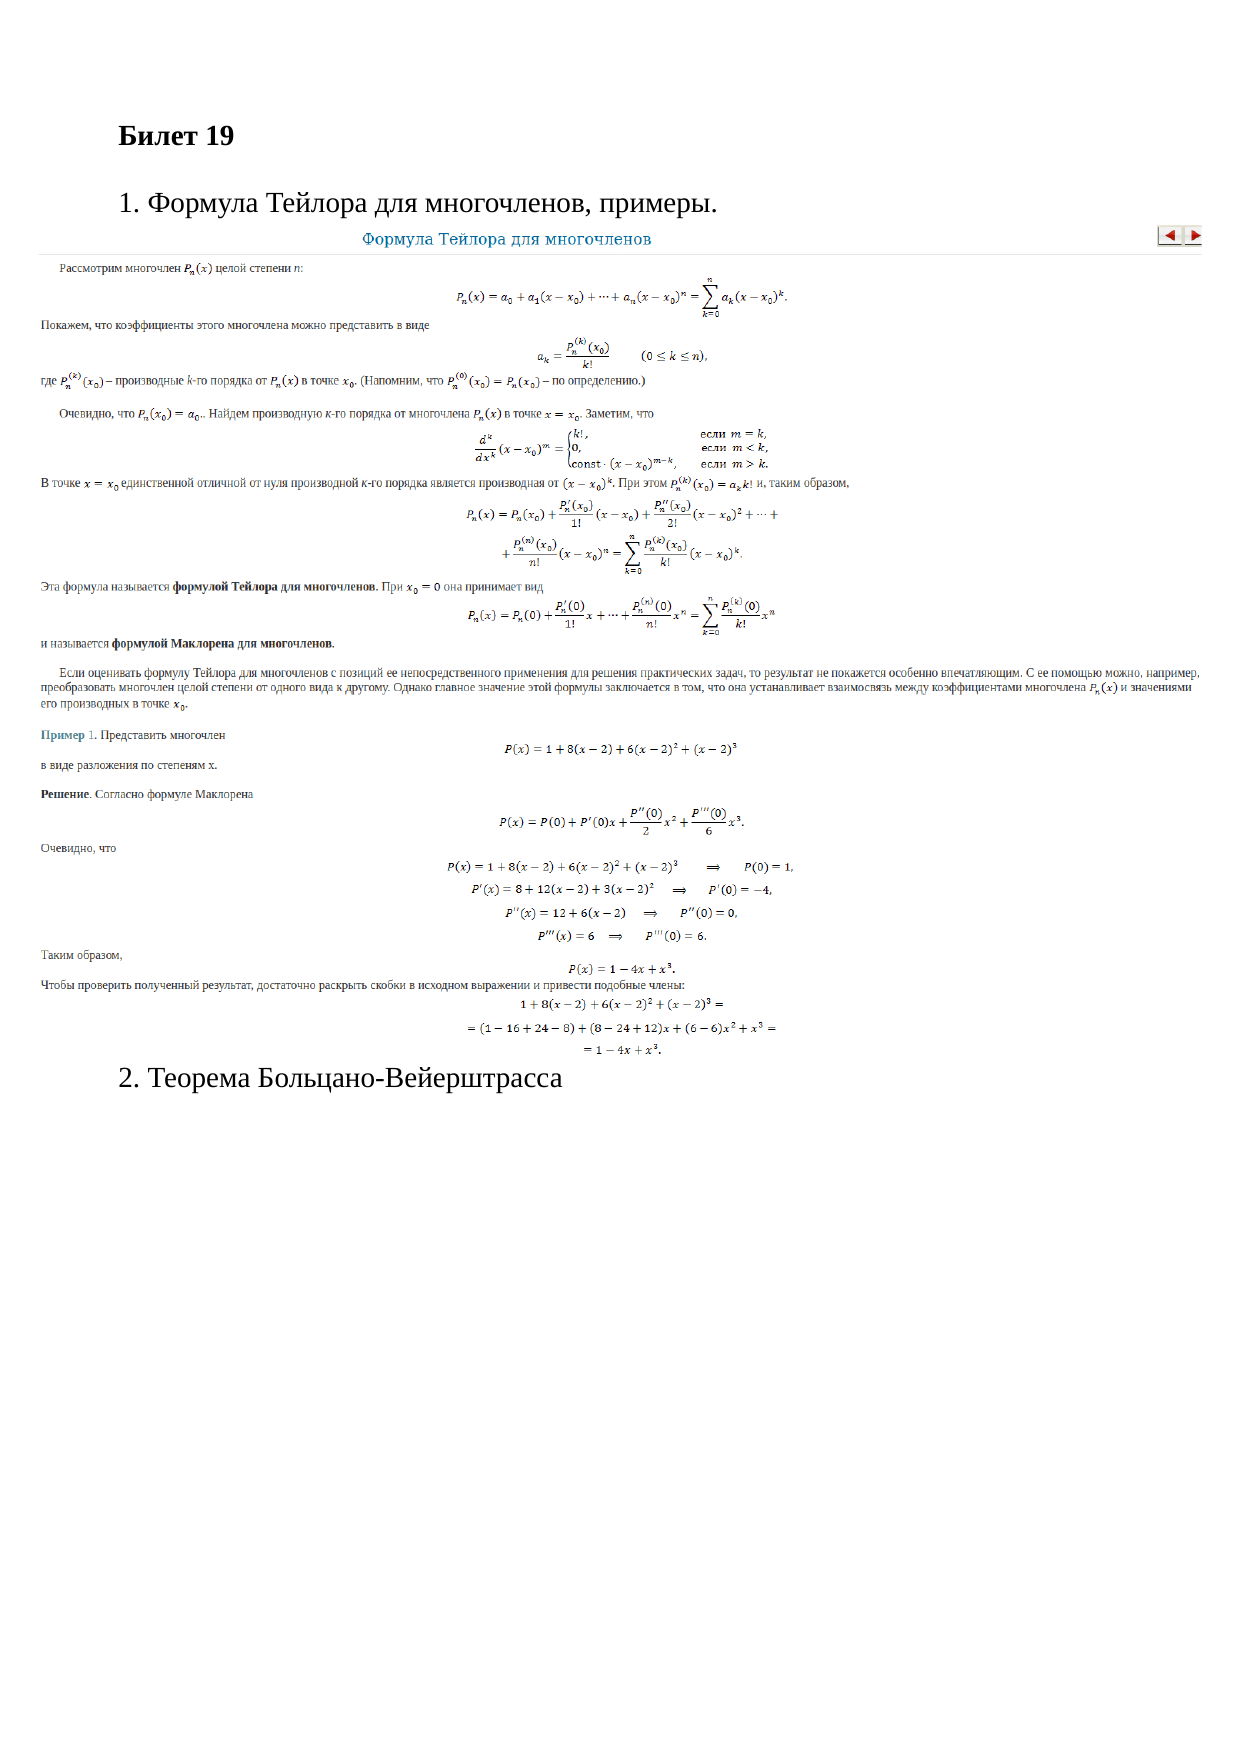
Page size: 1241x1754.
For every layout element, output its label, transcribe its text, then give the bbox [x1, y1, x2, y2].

subtitle 2. Теорема Больцано-Вейерштрасса [118, 1061, 1122, 1094]
subtitle Билет 19 [118, 118, 1122, 152]
subtitle 1. Формула Тейлора для многочленов, примеры. [118, 185, 1122, 219]
picture [38, 224, 1202, 1061]
